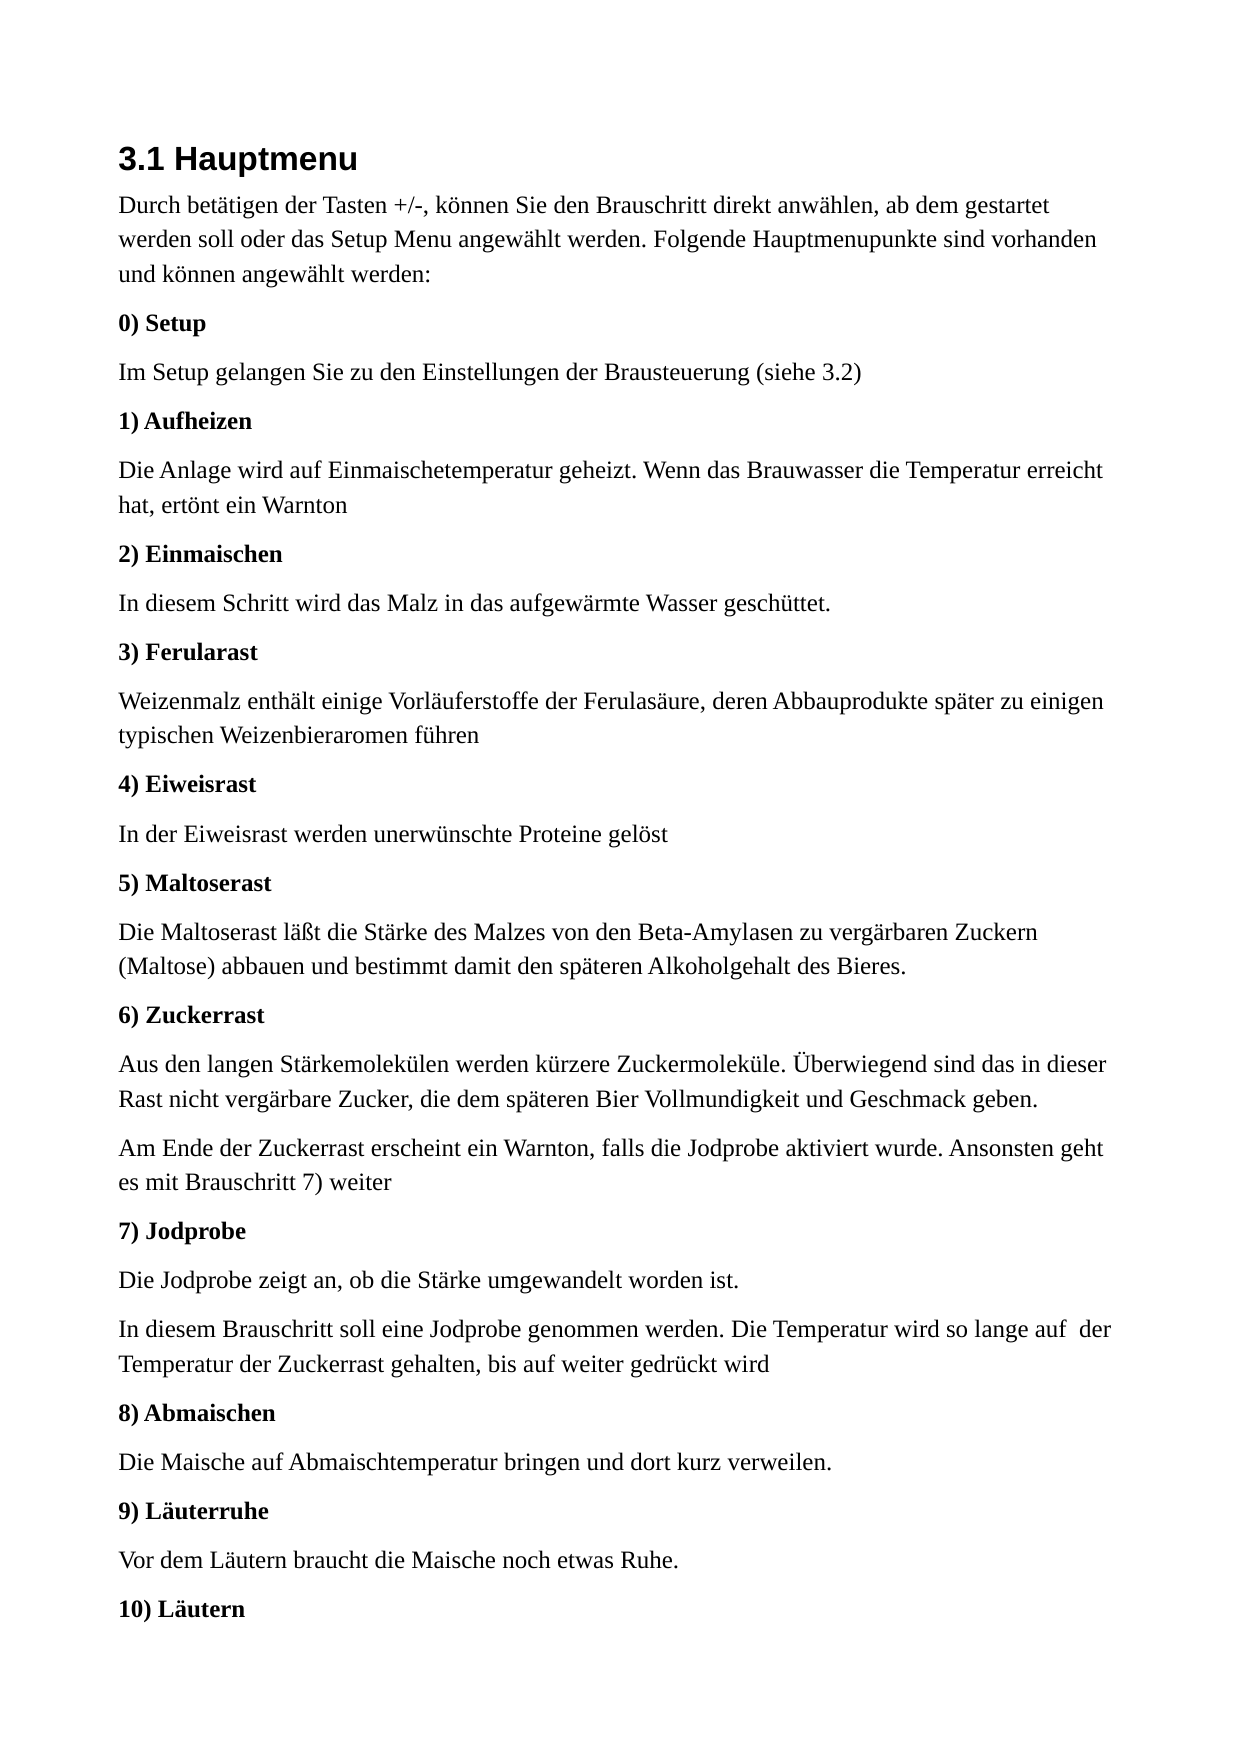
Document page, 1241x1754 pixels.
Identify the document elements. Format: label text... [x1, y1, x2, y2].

text Die Maltoserast läßt die Stärke des Malzes von den Beta-Amylasen zu vergärbaren Zuckern (Maltose) abbauen und bestimmt damit den späteren Alkoholgehalt des Bieres. [118, 917, 1122, 980]
text 3) Ferularast [118, 637, 1122, 666]
text 10) Läutern [118, 1594, 1122, 1623]
text 0) Setup [118, 308, 1122, 337]
text In diesem Brauschritt soll eine Jodprobe genommen werden. Die Temperatur wird so lange auf der Temperatur der Zuckerrast gehalten, bis auf weiter gedrückt wird [118, 1314, 1122, 1378]
text 2) Einmaischen [118, 539, 1122, 568]
text Die Anlage wird auf Einmaischetemperatur geheizt. Wenn das Brauwasser die Temperatur erreicht hat, ertönt ein Warnton [118, 455, 1122, 518]
text Vor dem Läutern braucht die Maische noch etwas Ruhe. [118, 1545, 1122, 1574]
text In diesem Schritt wird das Malz in das aufgewärmte Wasser geschüttet. [118, 588, 1122, 617]
text Am Ende der Zuckerrast erscheint ein Warnton, falls die Jodprobe aktiviert wurde. Ansonsten geht es mit Brauschritt 7) weiter [118, 1133, 1122, 1196]
subtitle 3.1 Hauptmenu [118, 139, 1122, 178]
text In der Eiweisrast werden unerwünschte Proteine gelöst [118, 819, 1122, 847]
text Die Maische auf Abmaischtemperatur bringen und dort kurz verweilen. [118, 1447, 1122, 1476]
text Die Jodprobe zeigt an, ob die Stärke umgewandelt worden ist. [118, 1266, 1122, 1294]
text 6) Zuckerrast [118, 1000, 1122, 1029]
text 4) Eiweisrast [118, 769, 1122, 798]
text 7) Jodprobe [118, 1216, 1122, 1245]
text 8) Abmaischen [118, 1398, 1122, 1427]
text Weizenmalz enthält einige Vorläuferstoffe der Ferulasäure, deren Abbauprodukte später zu einigen typischen Weizenbieraromen führen [118, 686, 1122, 749]
text 1) Aufheizen [118, 406, 1122, 435]
text Durch betätigen der Tasten +/-, können Sie den Brauschritt direkt anwählen, ab dem gestartet werden soll oder das Setup Menu angewählt werden. Folgende Hauptmenupunkte sind vorhanden und können angewählt werden: [118, 190, 1122, 288]
text Im Setup gelangen Sie zu den Einstellungen der Brausteuerung (siehe 3.2) [118, 357, 1122, 386]
text 9) Läuterruhe [118, 1496, 1122, 1525]
text Aus den langen Stärkemolekülen werden kürzere Zuckermoleküle. Überwiegend sind das in dieser Rast nicht vergärbare Zucker, die dem späteren Bier Vollmundigkeit und Geschmack geben. [118, 1049, 1122, 1113]
text 5) Maltoserast [118, 868, 1122, 896]
